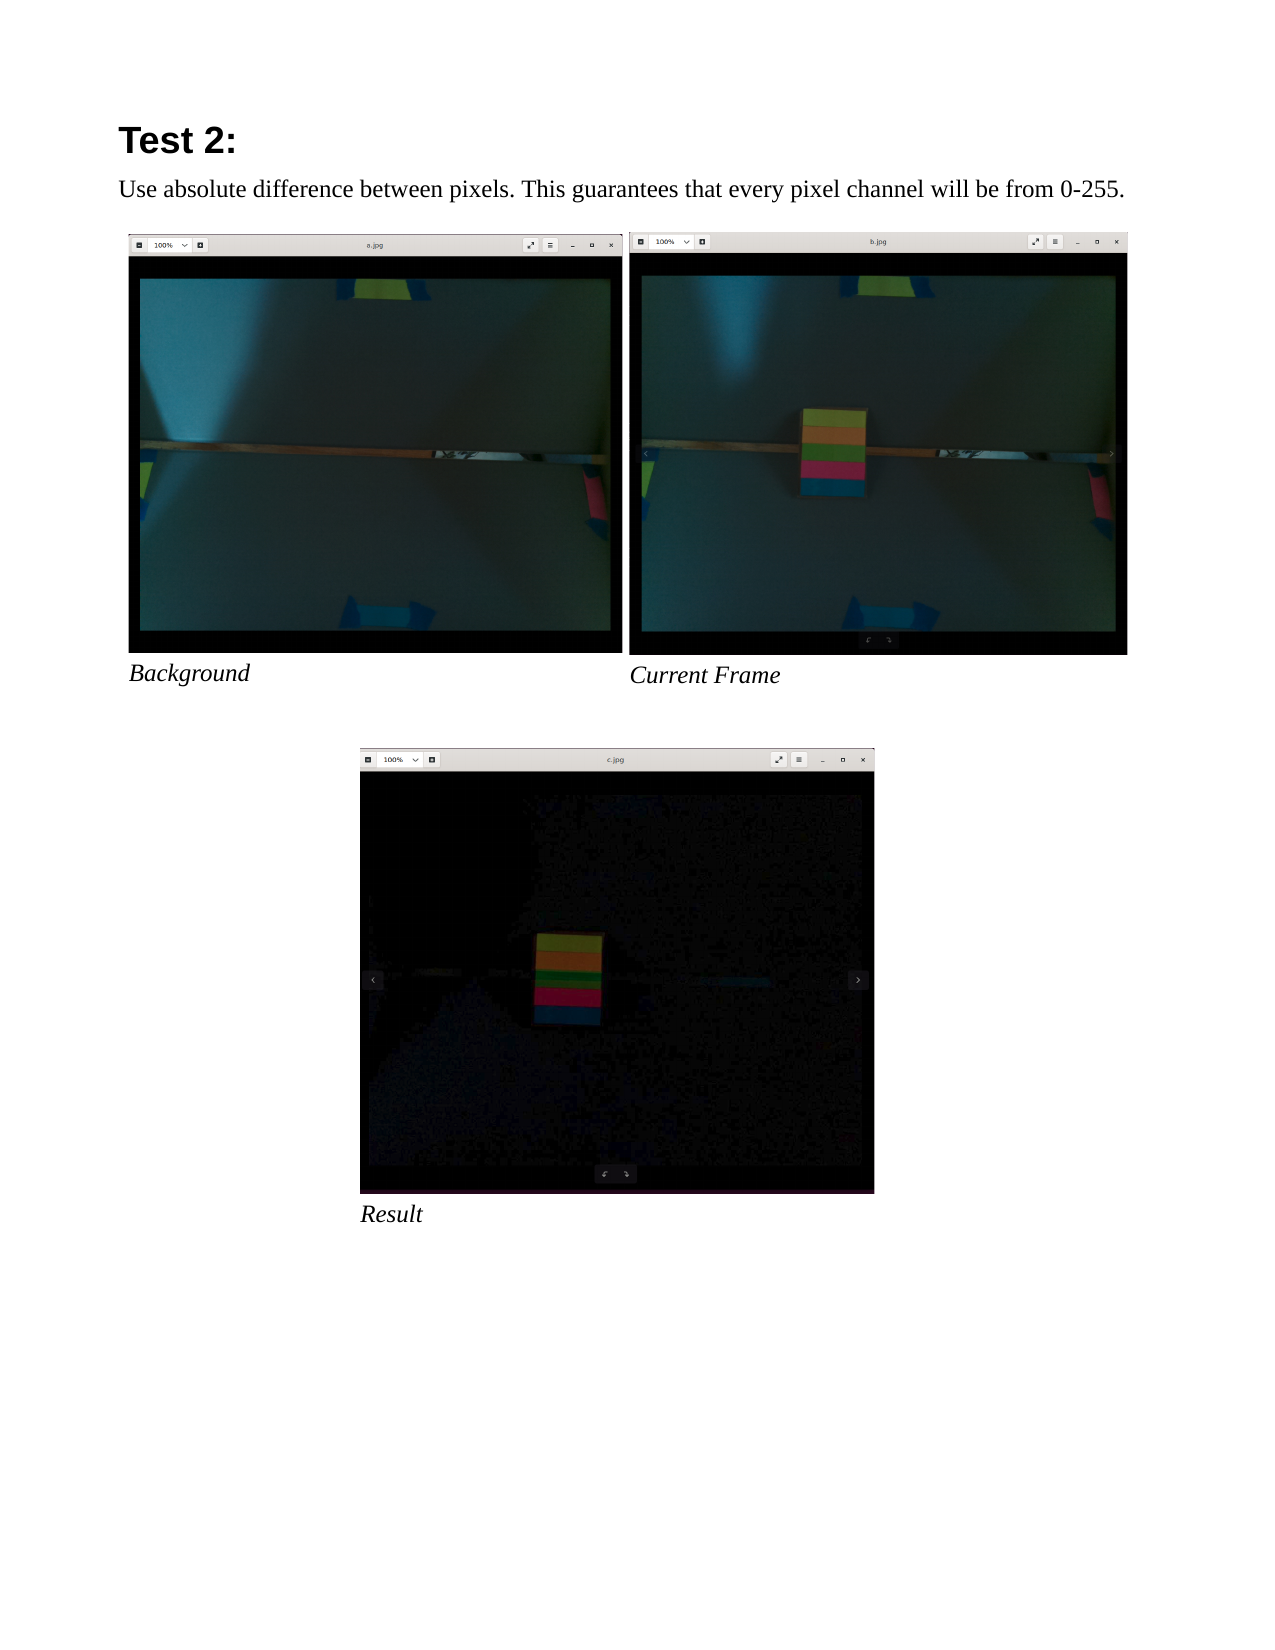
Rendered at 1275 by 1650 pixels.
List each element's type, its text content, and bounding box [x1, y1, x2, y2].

text Use absolute difference between pixels. This guarantees that every pixel channel will be from 0-255. [118, 174, 1157, 203]
text Background [129, 653, 623, 687]
picture [360, 748, 875, 1194]
subtitle Test 2: [118, 118, 1157, 162]
text Result [360, 1194, 874, 1228]
picture [629, 232, 1128, 655]
text Current Frame [629, 655, 1127, 689]
picture [128, 234, 623, 653]
